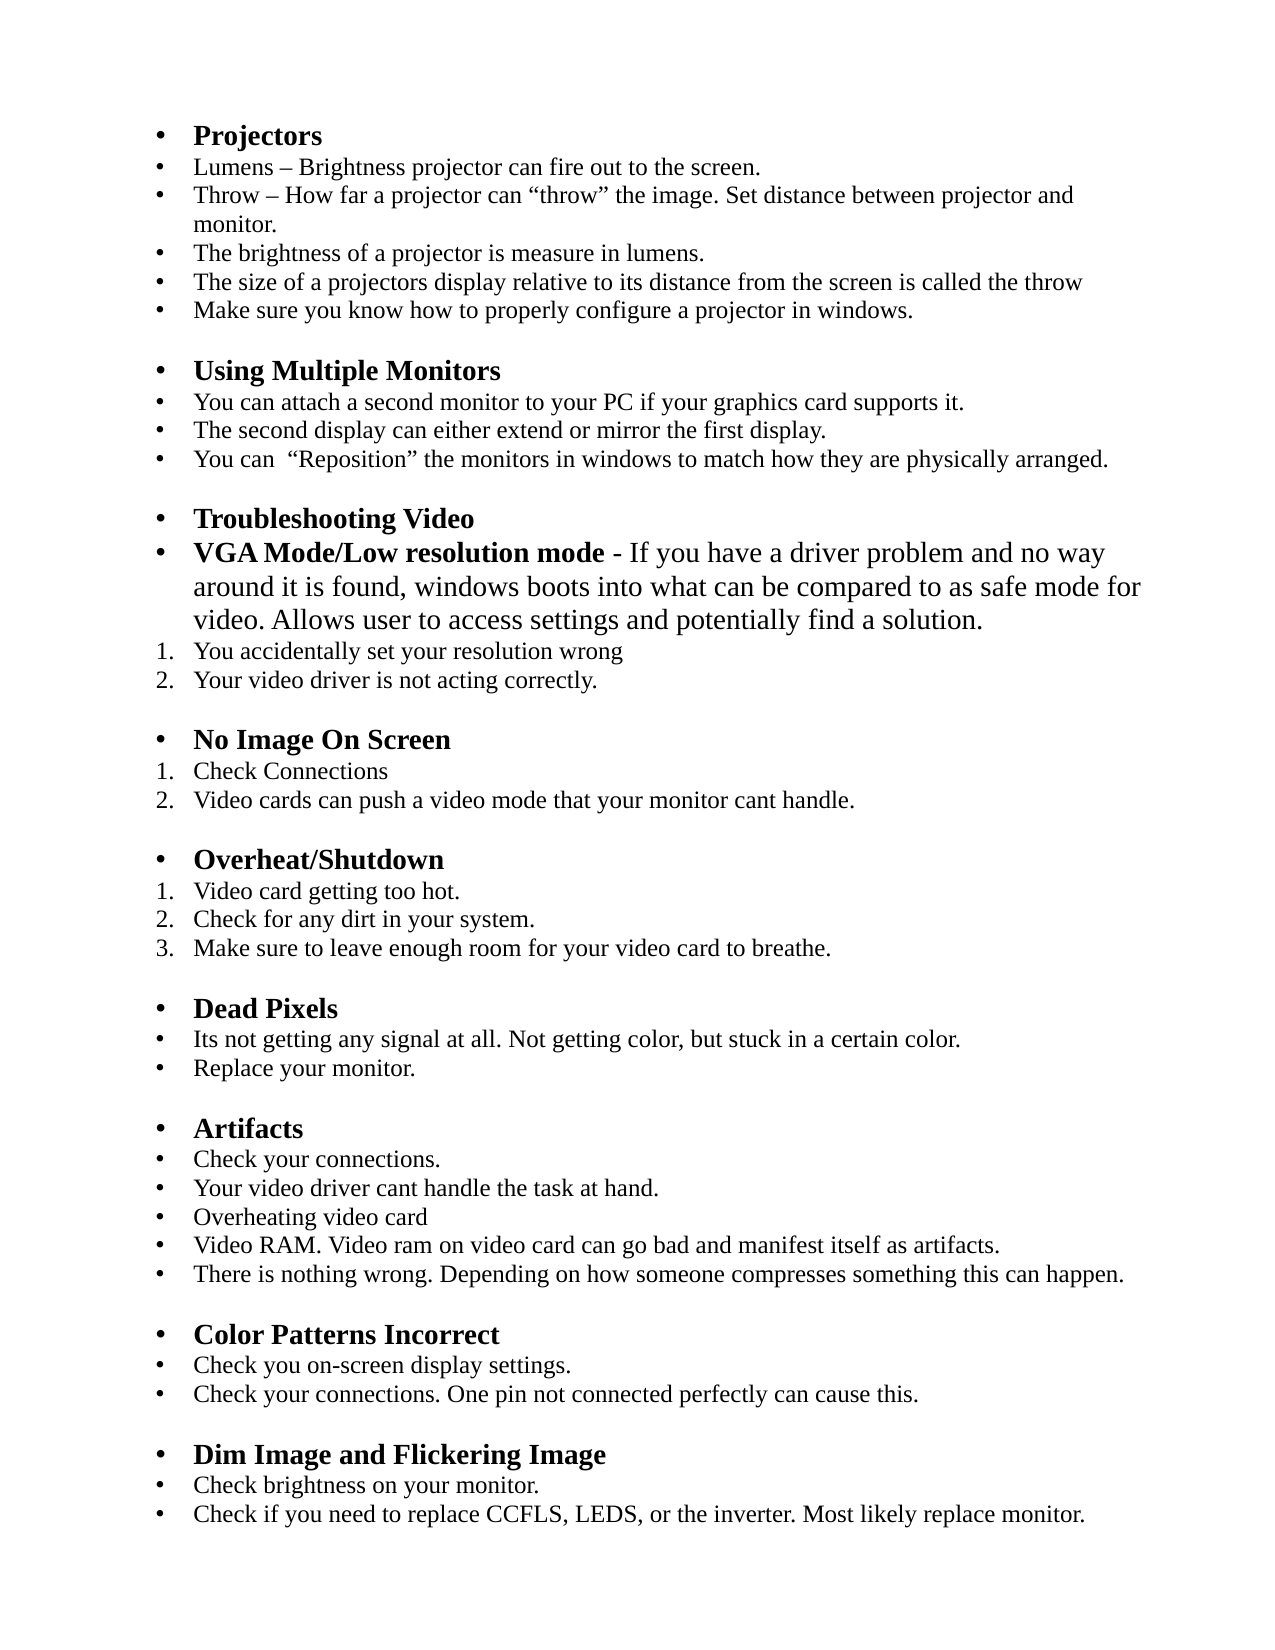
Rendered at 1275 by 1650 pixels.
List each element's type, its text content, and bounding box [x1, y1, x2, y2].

list There is nothing wrong. Depending on how someone compresses something this can happen. [156, 1259, 1157, 1288]
list Replace your monitor. [156, 1053, 1157, 1082]
list Check Connections [156, 756, 1157, 785]
list Make sure to leave enough room for your video card to breathe. [156, 933, 1157, 962]
list Lumens – Brightness projector can fire out to the screen. [156, 152, 1157, 181]
list Its not getting any signal at all. Not getting color, but stuck in a certain color. [156, 1024, 1157, 1053]
list Check you on-screen display settings. [156, 1351, 1157, 1379]
list The size of a projectors display relative to its distance from the screen is called the throw [156, 267, 1157, 296]
list Your video driver cant handle the task at hand. [156, 1173, 1157, 1202]
list Artifacts [156, 1111, 1157, 1144]
list Projectors [156, 118, 1157, 152]
list Dim Image and Flickering Image [156, 1437, 1157, 1470]
list Overheat/Shutdown [156, 842, 1157, 876]
list Your video driver is not acting correctly. [156, 665, 1157, 693]
list Video cards can push a video mode that your monitor cant handle. [156, 785, 1157, 813]
list Video card getting too hot. [156, 876, 1157, 904]
list Video RAM. Video ram on video card can go bad and manifest itself as artifacts. [156, 1231, 1157, 1259]
list VGA Mode/Low resolution mode - If you have a driver problem and no way around it is found, windows boots into what can be compared to as safe mode for video. Allows user to access settings and potentially find a solution. [156, 535, 1157, 636]
list Using Multiple Monitors [156, 353, 1157, 387]
list Make sure you know how to properly configure a projector in windows. [156, 296, 1157, 324]
list The brightness of a projector is measure in lumens. [156, 238, 1157, 267]
list Check your connections. One pin not connected perfectly can cause this. [156, 1379, 1157, 1408]
list Check for any dirt in your system. [156, 904, 1157, 933]
list The second display can either extend or mirror the first display. [156, 415, 1157, 444]
list Overheating video card [156, 1202, 1157, 1231]
list You accidentally set your resolution wrong [156, 636, 1157, 665]
list No Image On Screen [156, 722, 1157, 756]
list You can “Reposition” the monitors in windows to match how they are physically arranged. [156, 444, 1157, 473]
list Check your connections. [156, 1144, 1157, 1173]
list You can attach a second monitor to your PC if your graphics card supports it. [156, 387, 1157, 415]
list Check brightness on your monitor. [156, 1470, 1157, 1499]
list Troubleshooting Video [156, 502, 1157, 535]
list Dead Pixels [156, 991, 1157, 1024]
list Throw – How far a projector can “throw” the image. Set distance between projector and monitor. [156, 181, 1157, 238]
list Color Patterns Incorrect [156, 1317, 1157, 1351]
list Check if you need to replace CCFLS, LEDS, or the inverter. Most likely replace monitor. [156, 1499, 1157, 1528]
